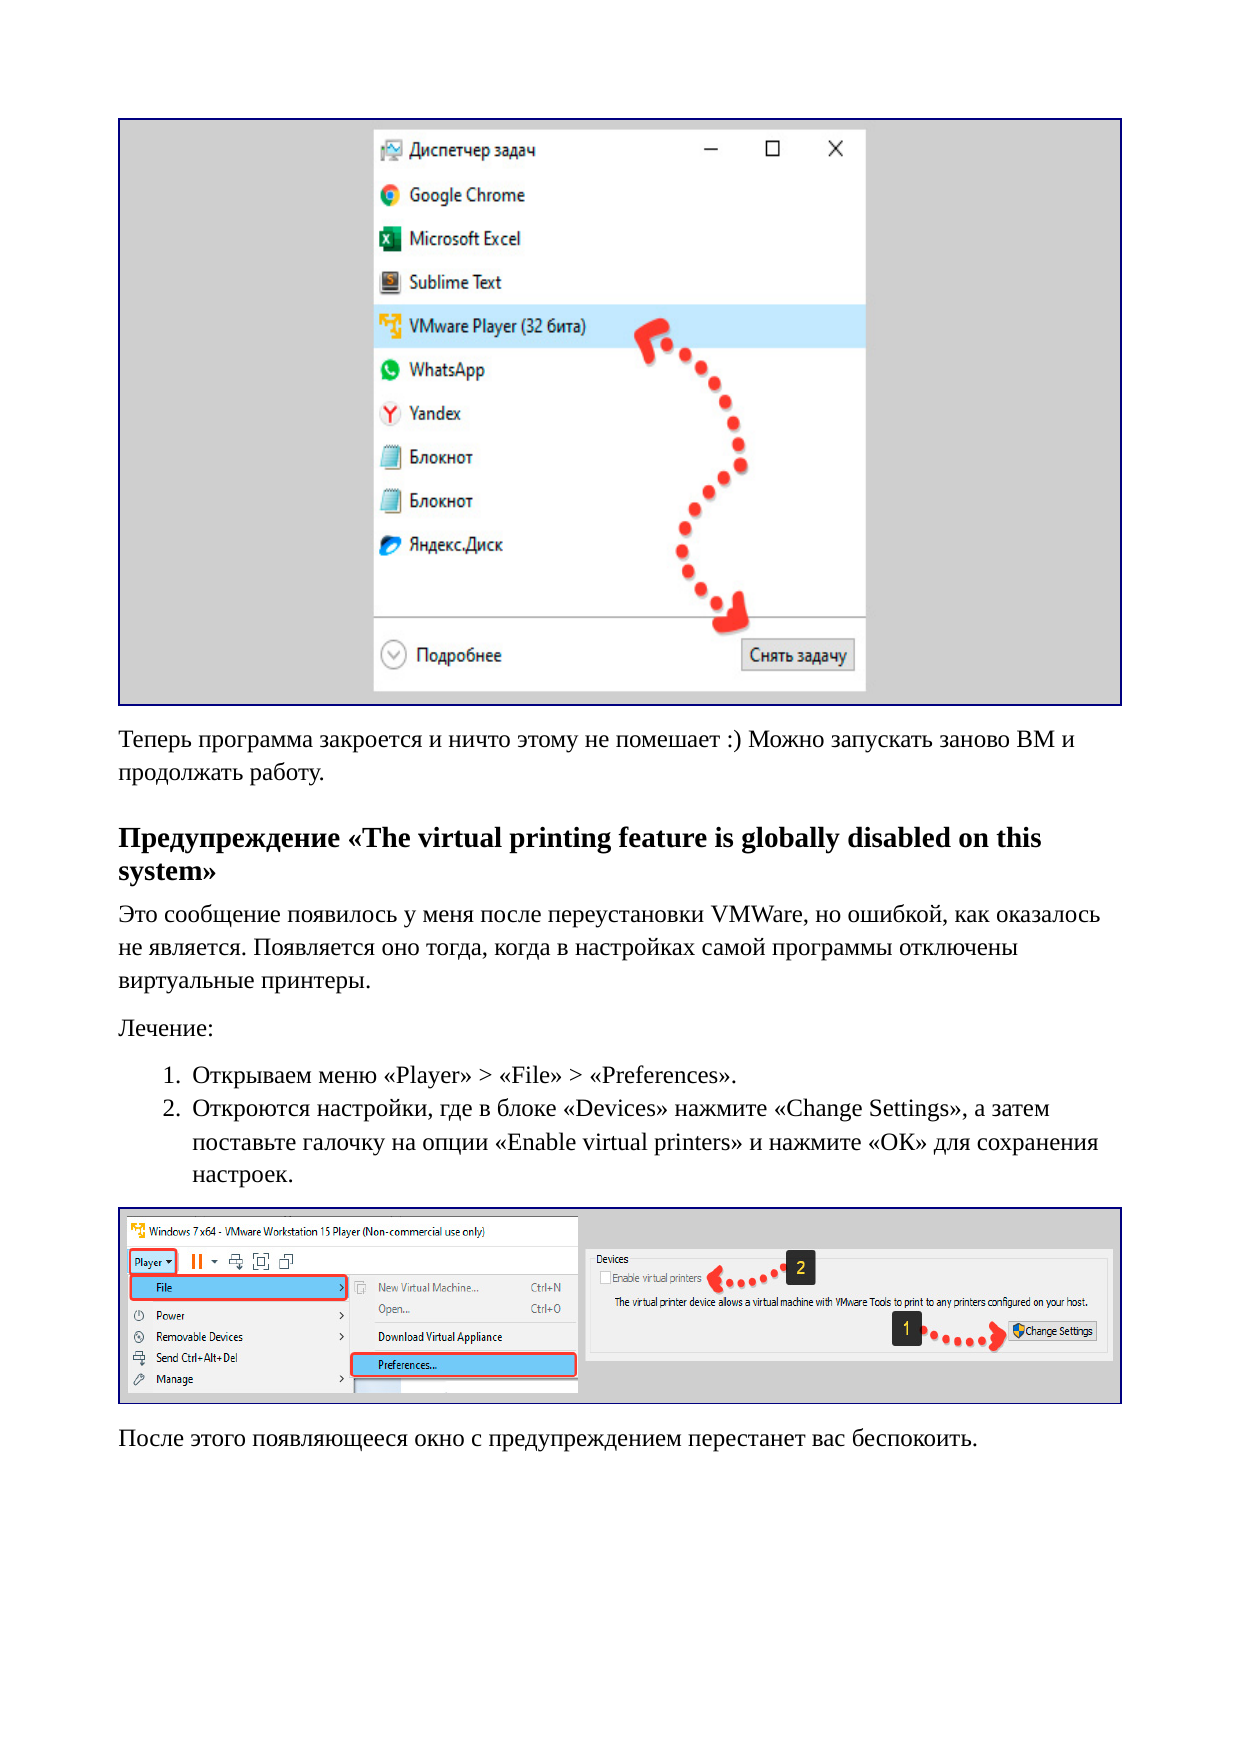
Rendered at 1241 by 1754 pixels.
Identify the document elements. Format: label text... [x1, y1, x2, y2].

list Открываем меню «Player» > «File» > «Preferences». [162, 1061, 1122, 1089]
picture [120, 1209, 1120, 1403]
subtitle Предупреждение «The virtual printing feature is globally disabled on this system» [118, 820, 1122, 887]
text После этого появляющееся окно с предупреждением перестанет вас беспокоить. [118, 1423, 1122, 1452]
list Откроются настройки, где в блоке «Devices» нажмите «Change Settings», а затем поставьте галочку на опции «Enable virtual printers» и нажмите «ОК» для сохранения настроек. [162, 1093, 1122, 1188]
text Это сообщение появилось у меня после переустановки VMWare, но ошибкой, как оказалось не является. Появляется оно тогда, когда в настройках самой программы отключены виртуальные принтеры. [118, 899, 1122, 994]
text Теперь программа закроется и ничто этому не помешает :) Можно запускать заново ВМ и продолжать работу. [118, 724, 1122, 786]
picture [120, 120, 1120, 704]
text Лечение: [118, 1013, 1122, 1042]
